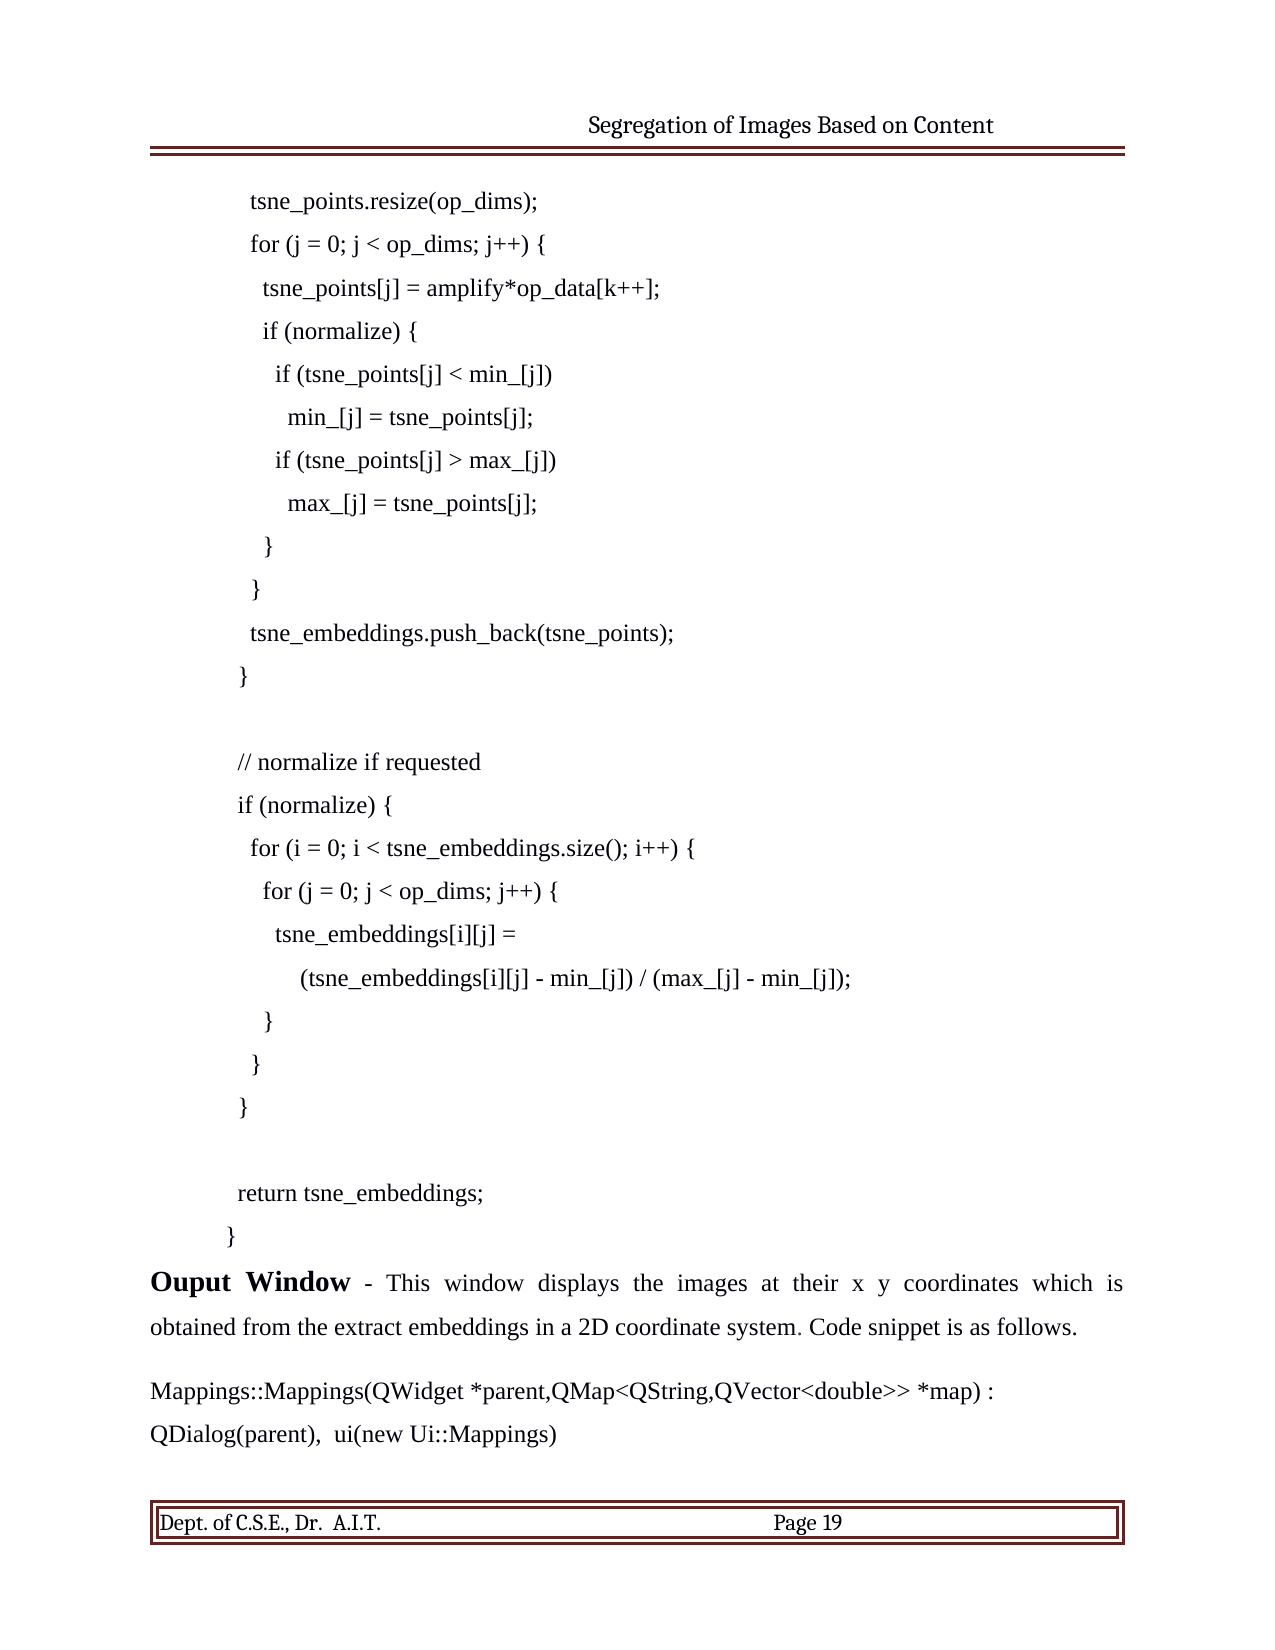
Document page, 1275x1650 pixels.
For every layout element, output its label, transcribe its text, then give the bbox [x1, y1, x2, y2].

text for (j = 0; j < op_dims; j++) { [225, 876, 1125, 905]
text max_[j] = tsne_points[j]; [225, 488, 1125, 517]
text min_[j] = tsne_points[j]; [225, 402, 1125, 431]
text if (tsne_points[j] > max_[j]) [225, 445, 1125, 474]
text } [225, 1092, 1125, 1121]
text if (tsne_points[j] < min_[j]) [225, 359, 1125, 388]
text if (normalize) { [225, 316, 1125, 344]
text for (j = 0; j < op_dims; j++) { [225, 229, 1125, 258]
text // normalize if requested [225, 747, 1125, 776]
text tsne_embeddings[i][j] = [225, 919, 1125, 948]
text } [225, 574, 1125, 603]
text Ouput Window - This window displays the images at their x y coordinates which is obtained from the extract embeddings in a 2D coordinate system. Code snippet is as follows. [150, 1264, 1125, 1341]
text if (normalize) { [225, 790, 1125, 819]
text } [225, 1049, 1125, 1078]
text (tsne_embeddings[i][j] - min_[j]) / (max_[j] - min_[j]); [225, 963, 1125, 991]
text tsne_embeddings.push_back(tsne_points); [225, 618, 1125, 646]
text tsne_points.resize(op_dims); [225, 186, 1125, 215]
text } [225, 1006, 1125, 1034]
text Mappings::Mappings(QWidget *parent,QMap<QString,QVector<double>> *map) : QDialog(parent), ui(new Ui::Mappings) [150, 1376, 1125, 1448]
text } [225, 661, 1125, 689]
text for (i = 0; i < tsne_embeddings.size(); i++) { [225, 833, 1125, 862]
text } [225, 531, 1125, 560]
text } [225, 1221, 1125, 1250]
text tsne_points[j] = amplify*op_data[k++]; [225, 273, 1125, 301]
text return tsne_embeddings; [225, 1178, 1125, 1207]
